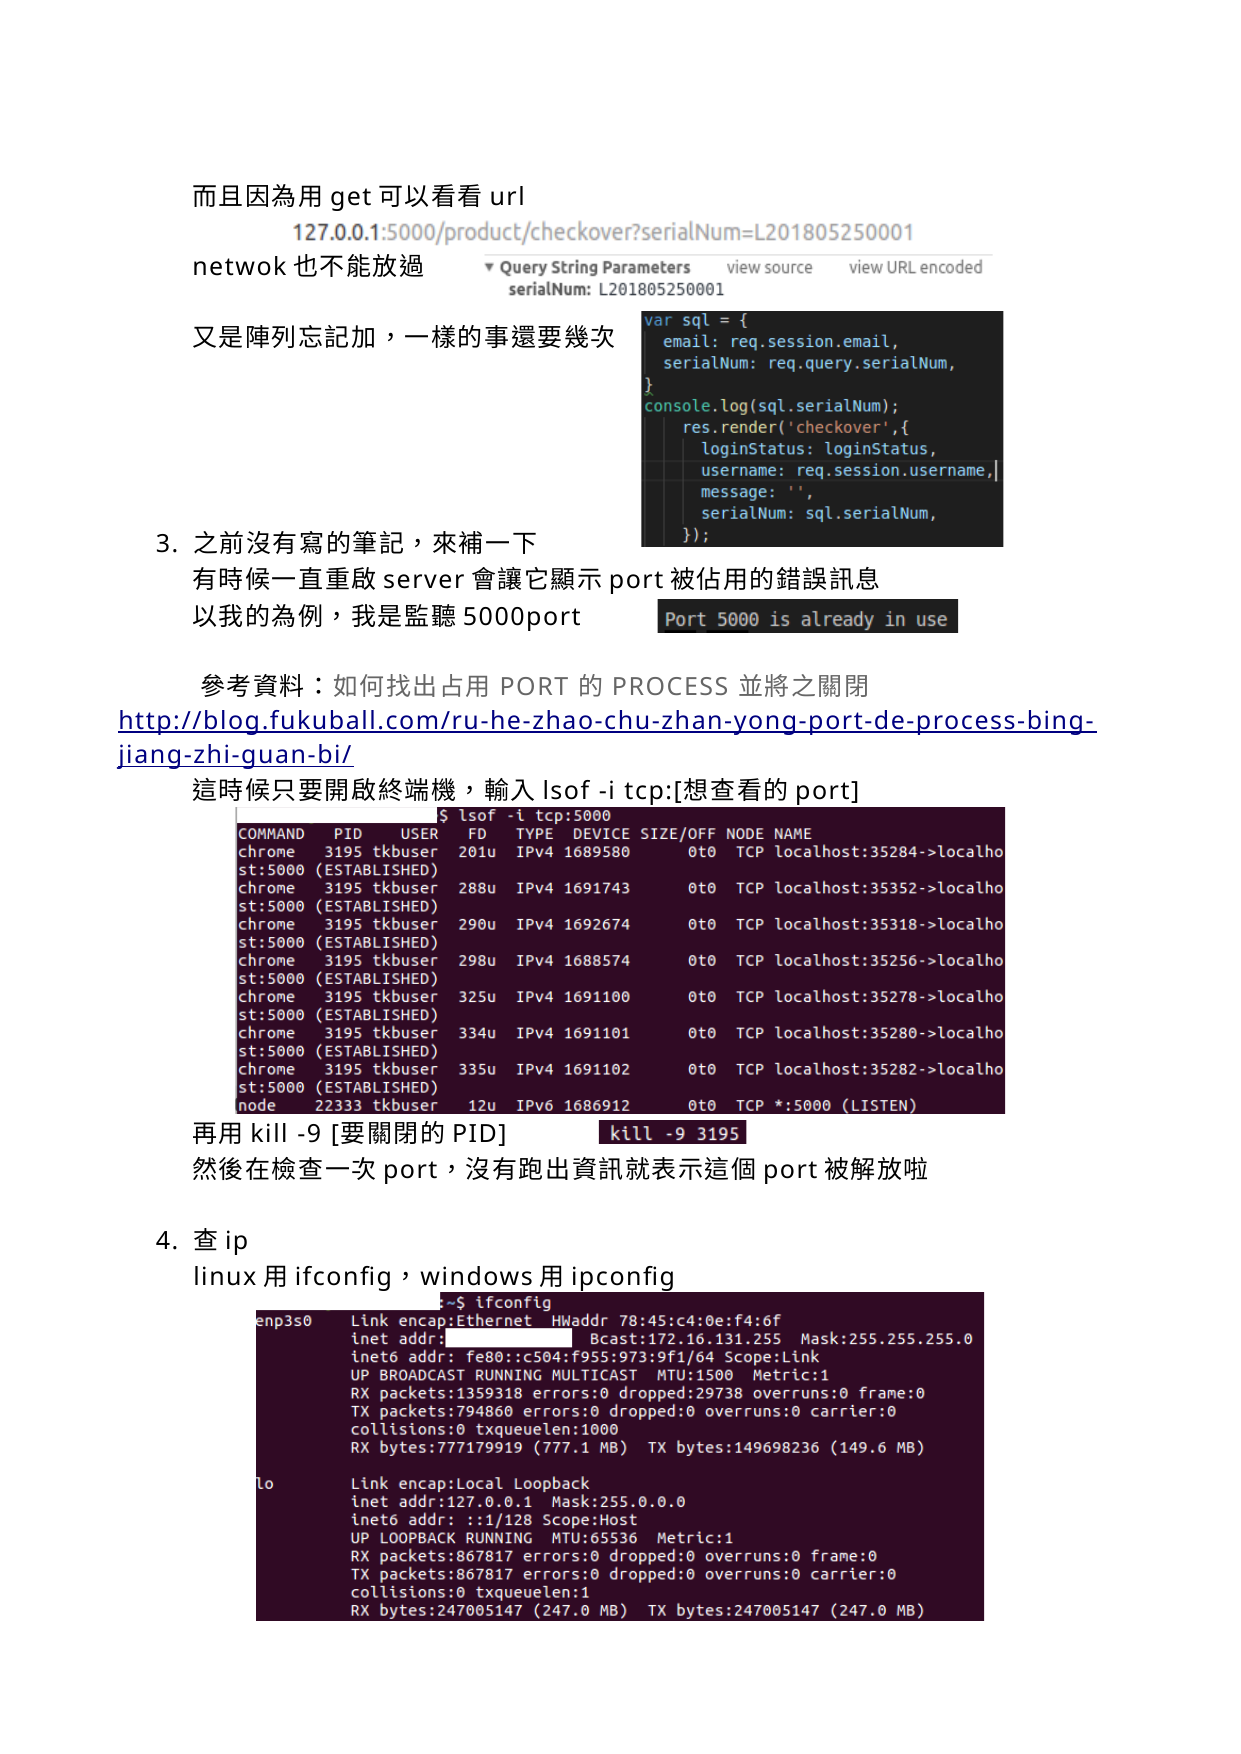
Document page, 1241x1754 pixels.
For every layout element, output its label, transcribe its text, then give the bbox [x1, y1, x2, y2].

list 之前沒有寫的筆記，來補一下 [156, 523, 1122, 560]
text netwok也不能放過 [118, 247, 1122, 283]
picture [641, 311, 1004, 547]
picture [256, 1292, 985, 1621]
text 這時候只要開啟終端機，輸入lsof -i tcp:[想查看的port] [118, 771, 1122, 807]
text 參考資料：如何找出占用 PORT 的 PROCESS 並將之關閉 [118, 666, 1122, 703]
text [1004, 317, 1122, 353]
text 以我的為例，我是監聽5000port [118, 596, 1122, 632]
text http://blog.fukuball.com/ru-he-zhao-chu-zhan-yong-port-de-process-bing-jiang-zhi-guan-bi/ [118, 703, 1122, 771]
picture [235, 807, 1005, 1114]
text 然後在檢查一次port，沒有跑出資訊就表示這個port被解放啦 [118, 1150, 1122, 1186]
picture [482, 253, 993, 305]
text 再用kill -9 [要關閉的PID] [118, 807, 1122, 1150]
text 而且因為用get可以看看url [118, 176, 1122, 213]
text 又是陣列忘記加，一樣的事還要幾次 [118, 317, 641, 353]
list 查ip [156, 1220, 1122, 1257]
picture [657, 599, 959, 633]
picture [289, 216, 939, 247]
picture [598, 1120, 747, 1144]
list linux用ifconfig，windows用ipconfig [156, 1257, 1122, 1293]
text 有時候一直重啟server會讓它顯示port被佔用的錯誤訊息 [118, 560, 1122, 596]
